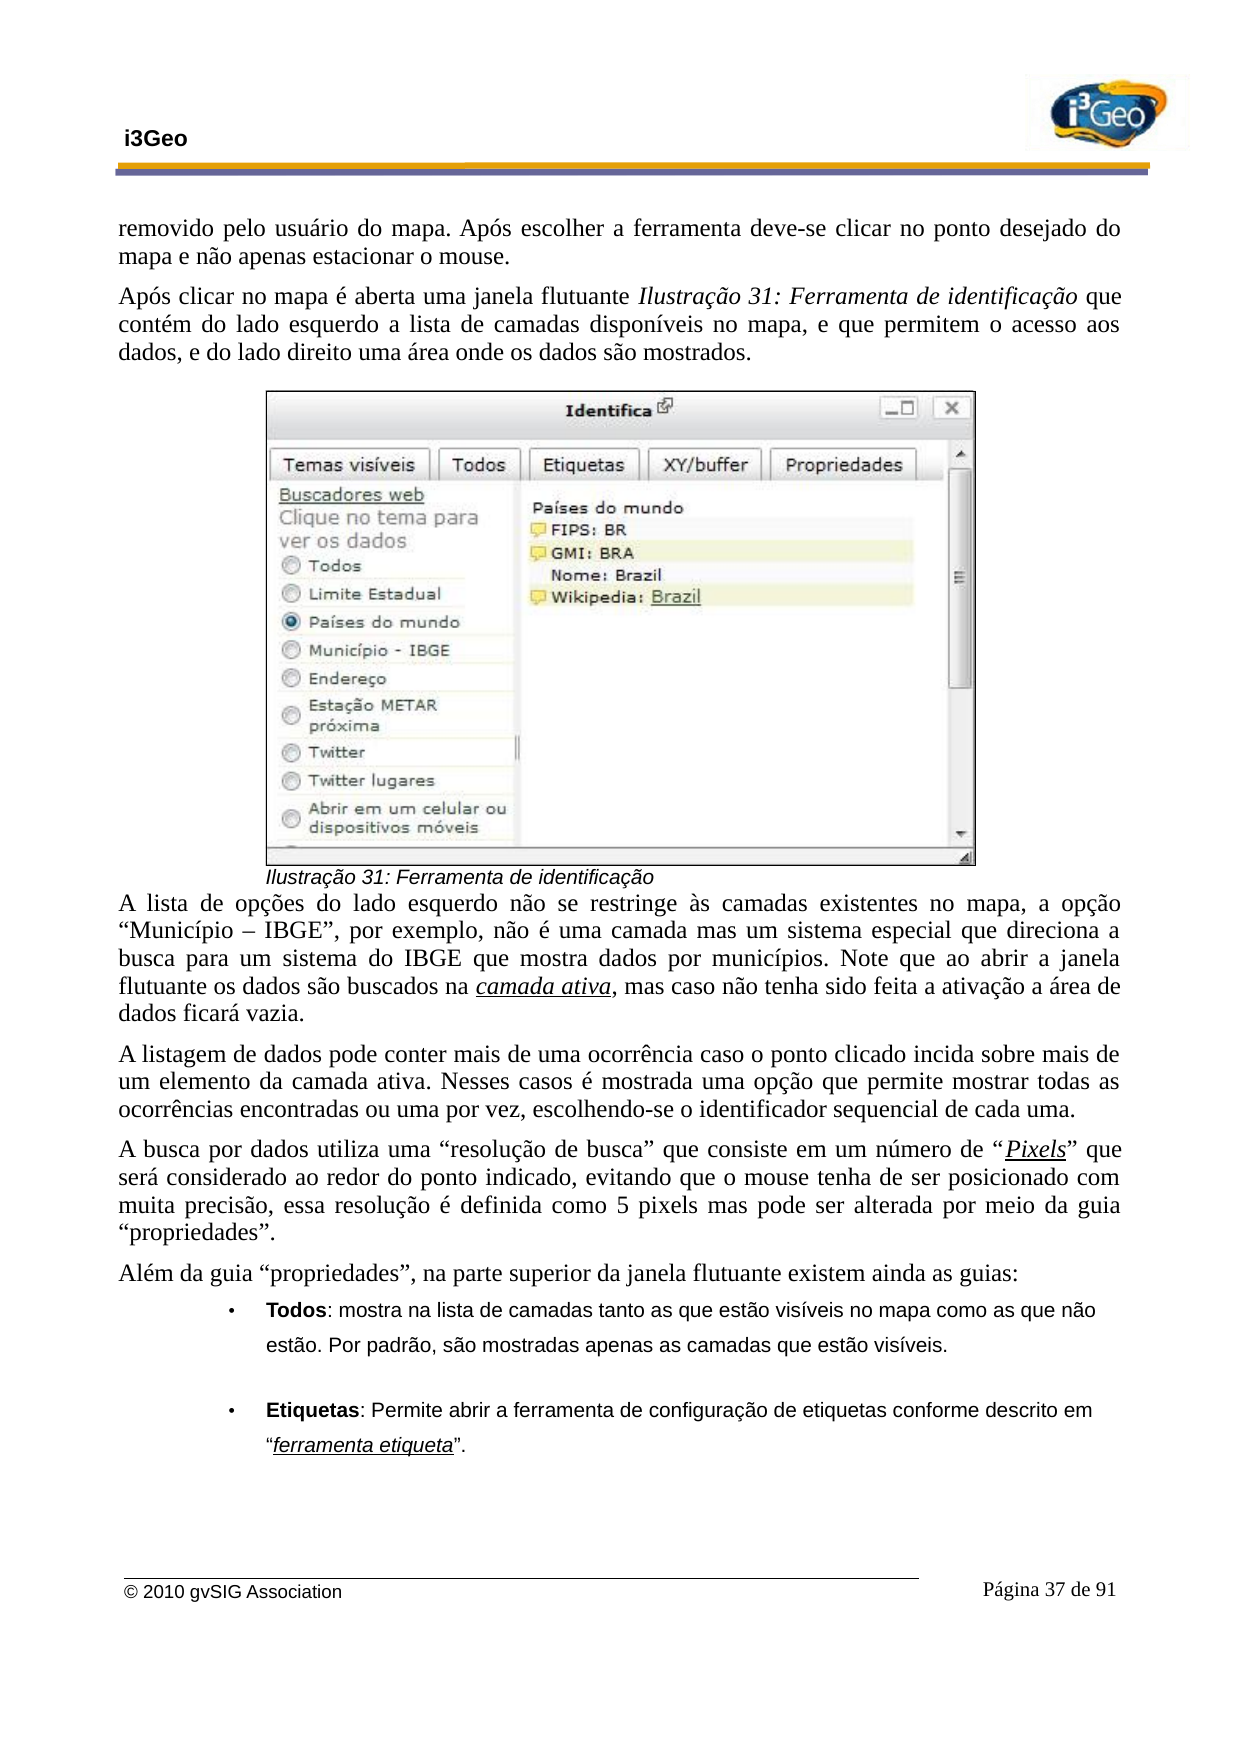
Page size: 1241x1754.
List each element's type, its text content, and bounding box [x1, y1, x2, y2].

picture [267, 392, 975, 865]
list Etiquetas: Permite abrir a ferramenta de configuração de etiquetas conforme descrito em “ferramenta etiqueta”. [228, 1399, 1122, 1457]
text A lista de opções do lado esquerdo não se restringe às camadas existentes no mapa, a opção “Município – IBGE”, por exemplo, não é uma camada mas um sistema especial que direciona a busca para um sistema do IBGE que mostra dados por municípios. Note que ao abrir a janela flutuante os dados são buscados na camada ativa, mas caso não tenha sido feita a ativação a área de dados ficará vazia. [118, 378, 1122, 1027]
picture [1025, 74, 1191, 151]
text A busca por dados utiliza uma “resolução de busca” que consiste em um número de “Pixels” que será considerado ao redor do ponto indicado, evitando que o mouse tenha de ser posicionado com muita precisão, essa resolução é definida como 5 pixels mas pode ser alterada por meio da guia “propriedades”. [118, 1135, 1122, 1246]
text Além da guia “propriedades”, na parte superior da janela flutuante existem ainda as guias: [118, 1259, 1122, 1286]
text Após clicar no mapa é aberta uma janela flutuante Ilustração 31: Ferramenta de identificação que contém do lado esquerdo a lista de camadas disponíveis no mapa, e que permitem o acesso aos dados, e do lado direito uma área onde os dados são mostrados. [118, 282, 1122, 366]
text A listagem de dados pode conter mais de uma ocorrência caso o ponto clicado incida sobre mais de um elemento da camada ativa. Nesses casos é mostrada uma opção que permite mostrar todas as ocorrências encontradas ou uma por vez, escolhendo-se o identificador sequencial de cada uma. [118, 1040, 1122, 1123]
list Todos: mostra na lista de camadas tanto as que estão visíveis no mapa como as que não estão. Por padrão, são mostradas apenas as camadas que estão visíveis. [228, 1299, 1122, 1357]
text Ilustração 31: Ferramenta de identificação [265, 866, 975, 889]
text removido pelo usuário do mapa. Após escolher a ferramenta deve-se clicar no ponto desejado do mapa e não apenas estacionar o mouse. [118, 214, 1122, 270]
